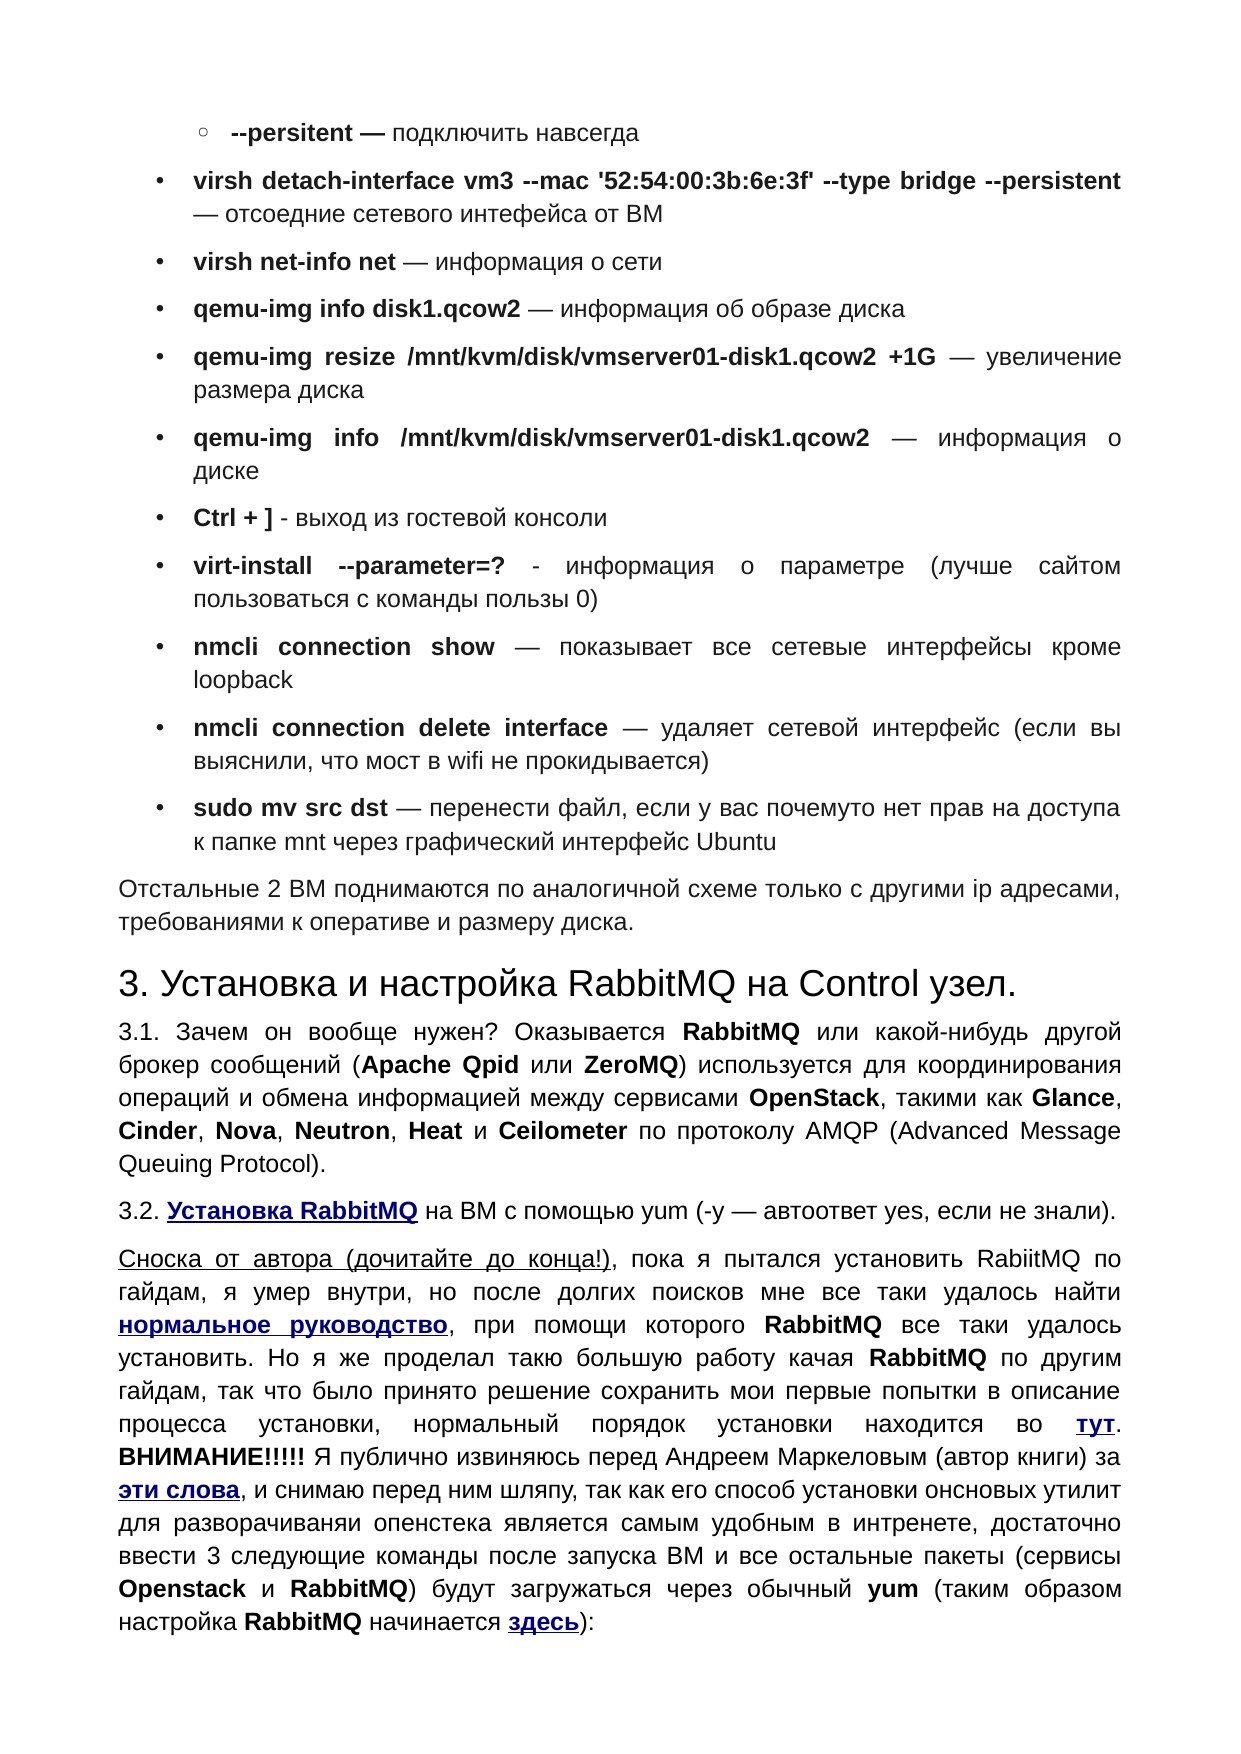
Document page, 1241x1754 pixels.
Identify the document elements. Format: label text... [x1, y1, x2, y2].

text 3.2. Установка RabbitMQ на ВМ с помощью yum (-y — автоответ yes, если не знали). [118, 1196, 1122, 1225]
list nmcli connection delete interface — удаляет сетевой интерфейс (если вы выяснили, что мост в wifi не прокидывается) [156, 713, 1122, 774]
subtitle 3. Установка и настройка RabbitMQ на Control узел. [118, 961, 1122, 1004]
list qemu-img info disk1.qcow2 — информация об образе диска [156, 294, 1122, 323]
list virt-install --parameter=? - информация о параметре (лучше сайтом пользоваться с команды пользы 0) [156, 551, 1122, 613]
list sudo mv src dst — перенести файл, если у вас почемуто нет прав на доступа к папке mnt через графический интерфейс Ubuntu [156, 793, 1122, 855]
list virsh detach-interface vm3 --mac '52:54:00:3b:6e:3f' --type bridge --persistent — отсоедние сетевого интефейса от ВМ [156, 166, 1122, 228]
text 3.1. Зачем он вообще нужен? Оказывается RabbitMQ или какой-нибудь другой брокер сообщений (Apache Qpid или ZeroMQ) используется для координирования операций и обмена информацией между сервисами OpenStack, такими как Glance, Cinder, Nova, Neutron, Heat и Ceilometer по протоколу AMQP (Advanced Message Queuing Protocol). [118, 1017, 1122, 1177]
text Отстальные 2 ВМ поднимаются по аналогичной схеме только с другими ip адресами, требованиями к оперативе и размеру диска. [118, 874, 1122, 936]
list nmcli connection show — показывает все сетевые интерфейсы кроме loopback [156, 632, 1122, 694]
text Сноска от автора (дочитайте до конца!), пока я пытался установить RabiitMQ по гайдам, я умер внутри, но после долгих поисков мне все таки удалось найти нормальное руководство, при помощи которого RabbitMQ все таки удалось установить. Но я же проделал такю большую работу качая RabbitMQ по другим гайдам, так что было принято решение сохранить мои первые попытки в описание процесса установки, нормальный порядок установки находится во тут. ВНИМАНИЕ!!!!! Я публично извиняюсь перед Андреем Маркеловым (автор книги) за эти слова, и снимаю перед ним шляпу, так как его способ установки онсновых утилит для разворачиваняи опенстека является самым удобным в интренете, достаточно ввести 3 следующие команды после запуска ВМ и все остальные пакеты (сервисы Openstack и RabbitMQ) будут загружаться через обычный yum (таким образом настройка RabbitMQ начинается здесь): [118, 1244, 1122, 1636]
list qemu-img info /mnt/kvm/disk/vmserver01-disk1.qcow2 — информация о диске [156, 423, 1122, 484]
list --persitent — подключить навсегда [193, 118, 1122, 147]
list qemu-img resize /mnt/kvm/disk/vmserver01-disk1.qcow2 +1G — увеличение размера диска [156, 342, 1122, 404]
list virsh net-info net — информация о сети [156, 247, 1122, 275]
list Ctrl + ] - выход из гостевой консоли [156, 503, 1122, 532]
